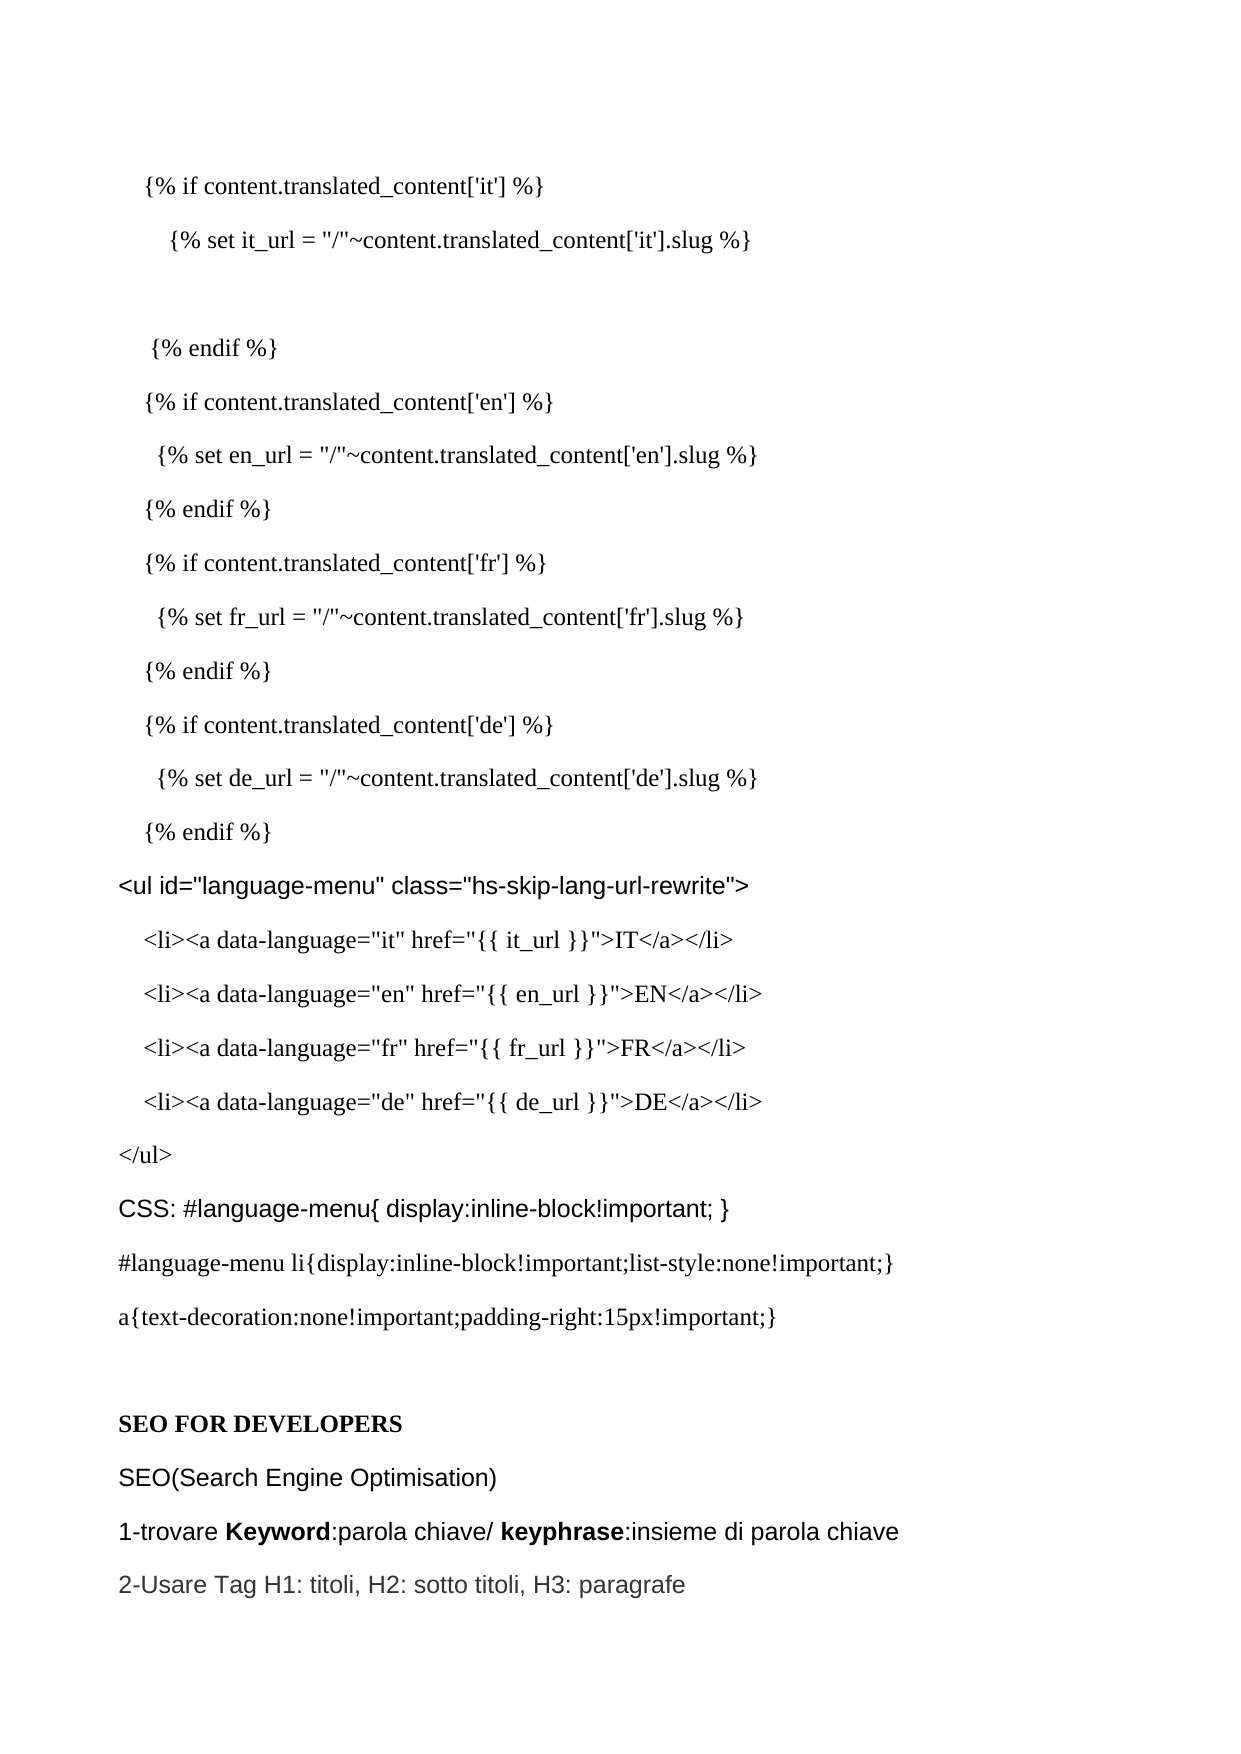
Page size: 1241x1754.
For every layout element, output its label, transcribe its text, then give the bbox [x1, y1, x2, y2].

text 1-trovare Keyword:parola chiave/ keyphrase:insieme di parola chiave [118, 1517, 1122, 1545]
text <li><a data-language="it" href="{{ it_url }}">IT</a></li> [118, 925, 1122, 954]
text {% set en_url = "/"~content.translated_content['en'].slug %} [118, 440, 1122, 469]
text a{text-decoration:none!important;padding-right:15px!important;} [118, 1302, 1122, 1331]
text {% set fr_url = "/"~content.translated_content['fr'].slug %} [118, 602, 1122, 631]
text SEO FOR DEVELOPERS [118, 1409, 1122, 1438]
text {% set it_url = "/"~content.translated_content['it'].slug %} [118, 225, 1122, 254]
text {% endif %} [118, 494, 1122, 523]
text {% if content.translated_content['en'] %} [118, 387, 1122, 415]
text {% if content.translated_content['de'] %} [118, 710, 1122, 738]
text <ul id="language-menu" class="hs-skip-lang-url-rewrite"> [118, 871, 1122, 900]
text CSS: #language-menu{ display:inline-block!important; } [118, 1194, 1122, 1223]
text {% if content.translated_content['it'] %} [118, 171, 1122, 200]
text </ul> [118, 1141, 1122, 1169]
text {% if content.translated_content['fr'] %} [118, 548, 1122, 577]
text {% set de_url = "/"~content.translated_content['de'].slug %} [118, 763, 1122, 792]
text {% endif %} [118, 333, 1122, 361]
text SEO(Search Engine Optimisation) [118, 1463, 1122, 1492]
text <li><a data-language="fr" href="{{ fr_url }}">FR</a></li> [118, 1033, 1122, 1062]
text #language-menu li{display:inline-block!important;list-style:none!important;} [118, 1248, 1122, 1277]
text <li><a data-language="de" href="{{ de_url }}">DE</a></li> [118, 1087, 1122, 1115]
text <li><a data-language="en" href="{{ en_url }}">EN</a></li> [118, 979, 1122, 1008]
text {% endif %} [118, 656, 1122, 684]
text 2-Usare Tag H1: titoli, H2: sotto titoli, H3: paragrafe [118, 1571, 1122, 1599]
text {% endif %} [118, 817, 1122, 846]
